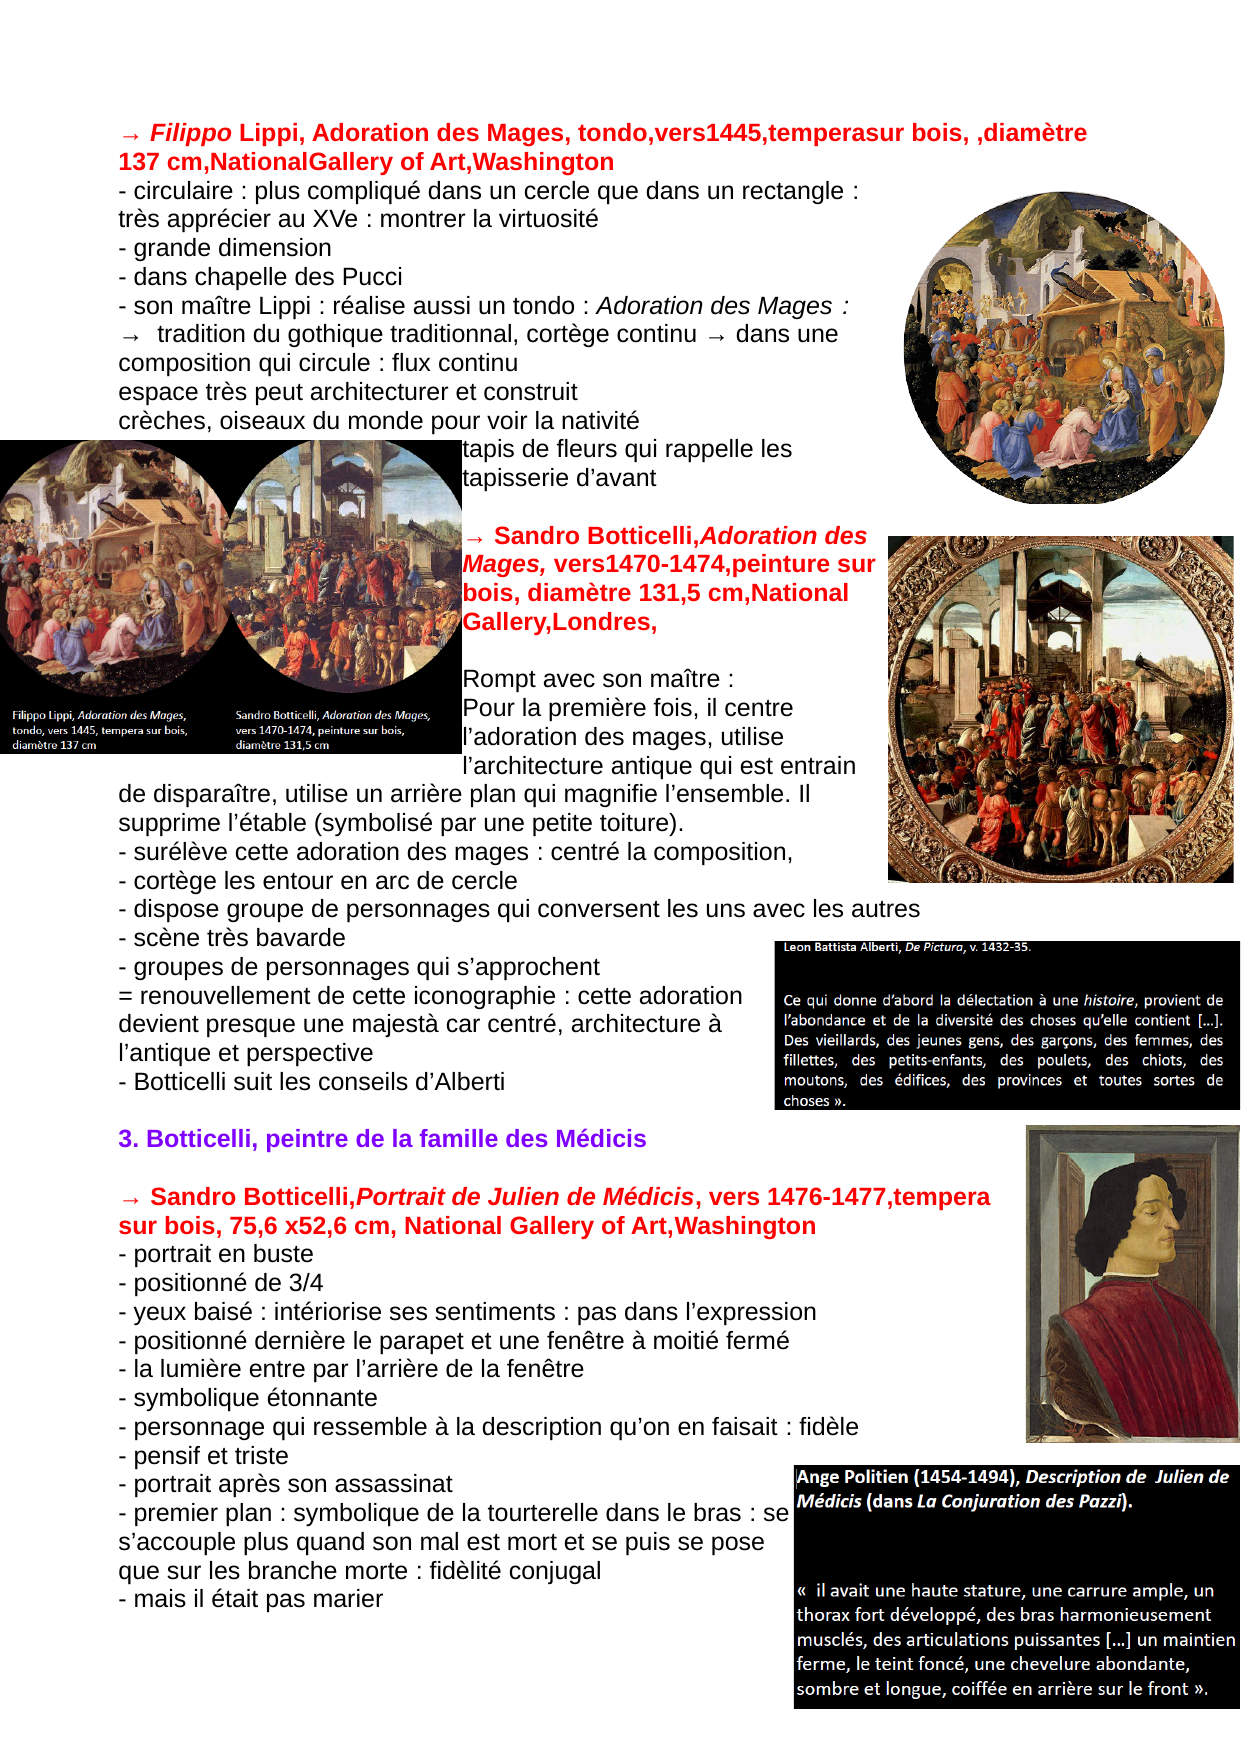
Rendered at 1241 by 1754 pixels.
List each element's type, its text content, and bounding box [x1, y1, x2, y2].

text 3. Botticelli, peintre de la famille des Médicis [118, 1124, 1122, 1153]
text - son maître Lippi : réalise aussi un tondo : Adoration des Mages : → tradition du gothique traditionnal, cortège continu → dans une composition qui circule : flux continu [118, 291, 903, 377]
picture [888, 536, 1234, 883]
picture [774, 941, 1241, 1110]
text - dispose groupe de personnages qui conversent les uns avec les autres [118, 894, 1122, 923]
text - circulaire : plus compliqué dans un cercle que dans un rectangle : très apprécier au XVe : montrer la virtuosité [118, 176, 1122, 233]
text - cortège les entour en arc de cercle [118, 866, 1122, 894]
text - symbolique étonnante [118, 1383, 1025, 1412]
text espace très peut architecturer et construit [118, 377, 903, 406]
text - surélève cette adoration des mages : centré la composition, [118, 837, 888, 866]
text - pensif et triste [118, 1441, 1122, 1469]
text → Sandro Botticelli,Portrait de Julien de Médicis, vers 1476-1477,tempera sur bois, 75,6 x52,6 cm, National Gallery of Art,Washington [118, 1182, 1025, 1239]
text - la lumière entre par l’arrière de la fenêtre [118, 1354, 1025, 1383]
text - mais il était pas marier [118, 1584, 793, 1613]
text Rompt avec son maître : [462, 664, 888, 693]
text - premier plan : symbolique de la tourterelle dans le bras : se s’accouple plus quand son mal est mort et se puis se pose que sur les branche morte : fidèlité conjugal [118, 1498, 793, 1584]
text - scène très bavarde [118, 923, 1122, 952]
picture [793, 1465, 1240, 1709]
text = renouvellement de cette iconographie : cette adoration devient presque une majestà car centré, architecture à l’antique et perspective [118, 981, 774, 1067]
text → Filippo Lippi, Adoration des Mages, tondo,vers1445,temperasur bois, ,diamètre 137 cm,NationalGallery of Art,Washington [118, 118, 1122, 176]
picture [1025, 1125, 1240, 1443]
text - grande dimension [118, 233, 903, 262]
text - personnage qui ressemble à la description qu’on en faisait : fidèle [118, 1412, 1025, 1441]
text - positionné de 3/4 [118, 1268, 1025, 1297]
text - portrait en buste [118, 1239, 1025, 1268]
text - yeux baisé : intériorise ses sentiments : pas dans l’expression [118, 1297, 1025, 1326]
text → Sandro Botticelli,Adoration des Mages, vers1470-1474,peinture sur bois, diamètre 131,5 cm,National Gallery,Londres, [462, 521, 1122, 636]
picture [0, 440, 462, 754]
text Pour la première fois, il centre l’adoration des mages, utilise l’architecture antique qui est entrain de disparaître, utilise un arrière plan qui magnifie l’ensemble. Il supprime l’étable (symbolisé par une petite toiture). [118, 693, 888, 837]
text - portrait après son assassinat [118, 1469, 793, 1498]
text - positionné dernière le parapet et une fenêtre à moitié fermé [118, 1326, 1025, 1354]
text tapis de fleurs qui rappelle les tapisserie d’avant [118, 434, 903, 492]
text crèches, oiseaux du monde pour voir la nativité [118, 406, 903, 434]
text - groupes de personnages qui s’approchent [118, 952, 774, 981]
text - dans chapelle des Pucci [118, 262, 903, 291]
text - Botticelli suit les conseils d’Alberti [118, 1067, 774, 1096]
picture [903, 191, 1225, 504]
